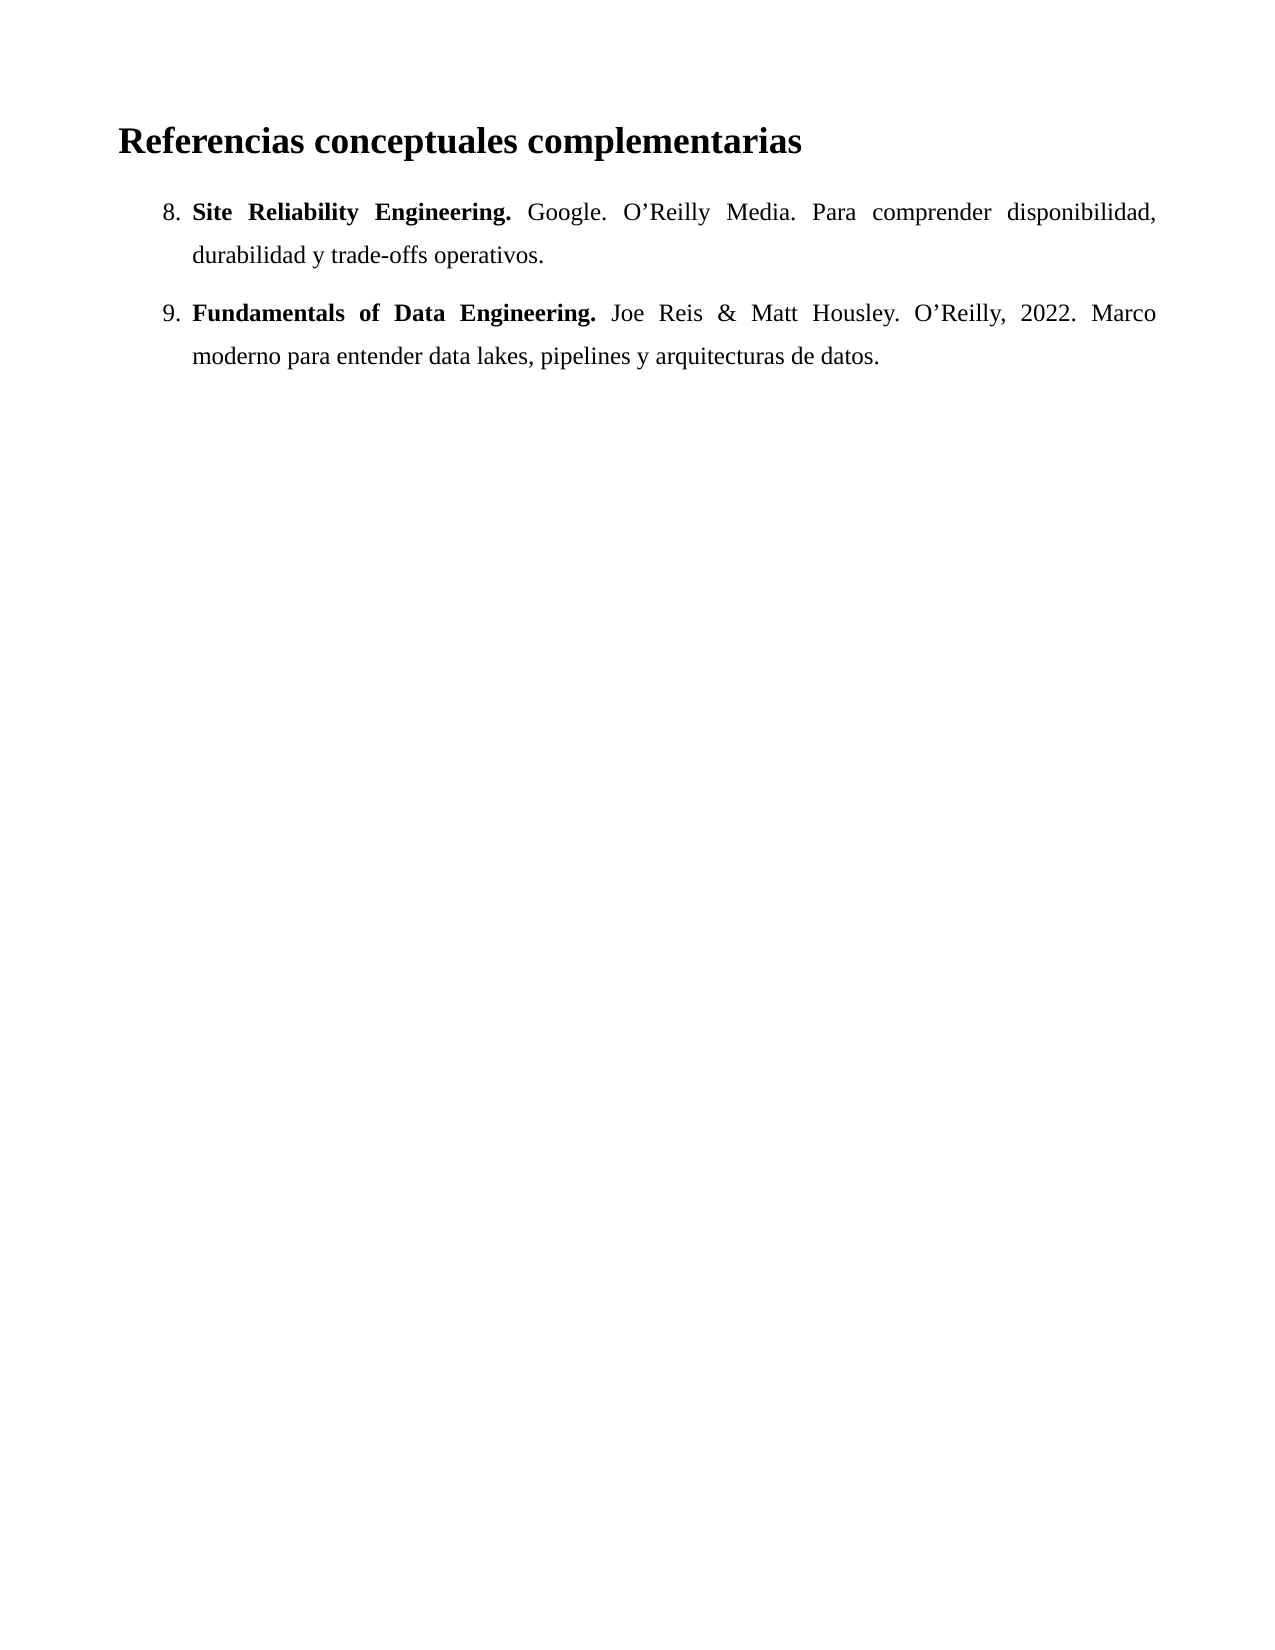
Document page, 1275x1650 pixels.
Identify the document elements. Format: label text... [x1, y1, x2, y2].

list Site Reliability Engineering. Google. O’Reilly Media. Para comprender disponibilidad, durabilidad y trade-offs operativos. [162, 197, 1157, 269]
subtitle Referencias conceptuales complementarias [118, 118, 1157, 161]
list Fundamentals of Data Engineering. Joe Reis & Matt Housley. O’Reilly, 2022. Marco moderno para entender data lakes, pipelines y arquitecturas de datos. [162, 298, 1157, 370]
